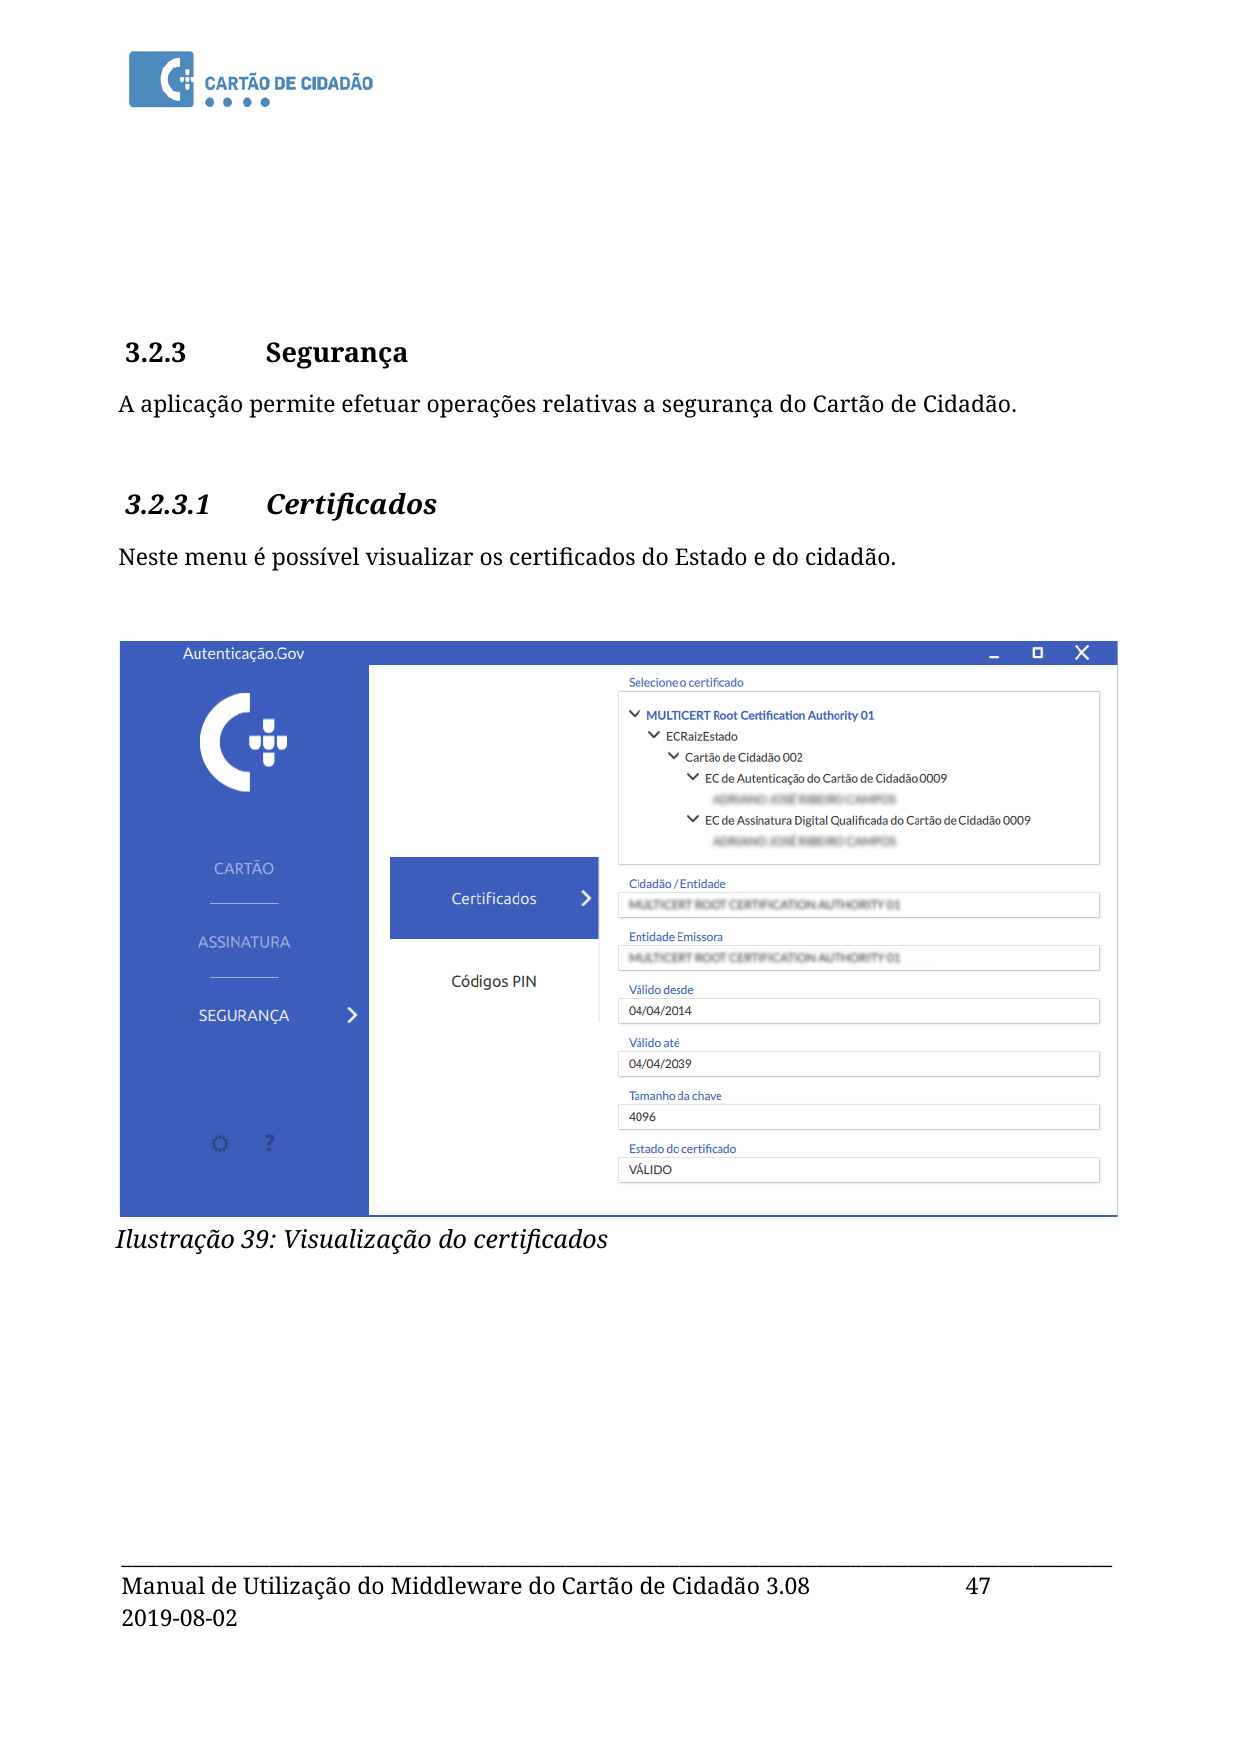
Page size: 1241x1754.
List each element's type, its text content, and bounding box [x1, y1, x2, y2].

subtitle Certificados [118, 485, 1122, 523]
text Neste menu é possível visualizar os certificados do Estado e do cidadão. [118, 541, 1122, 572]
picture [119, 641, 1118, 1217]
subtitle Segurança [118, 333, 1122, 370]
text A aplicação permite efetuar operações relativas a segurança do Cartão de Cidadão. [118, 388, 1122, 419]
picture [127, 45, 420, 115]
text Ilustração 39: Visualização do certificados [116, 653, 1122, 1256]
